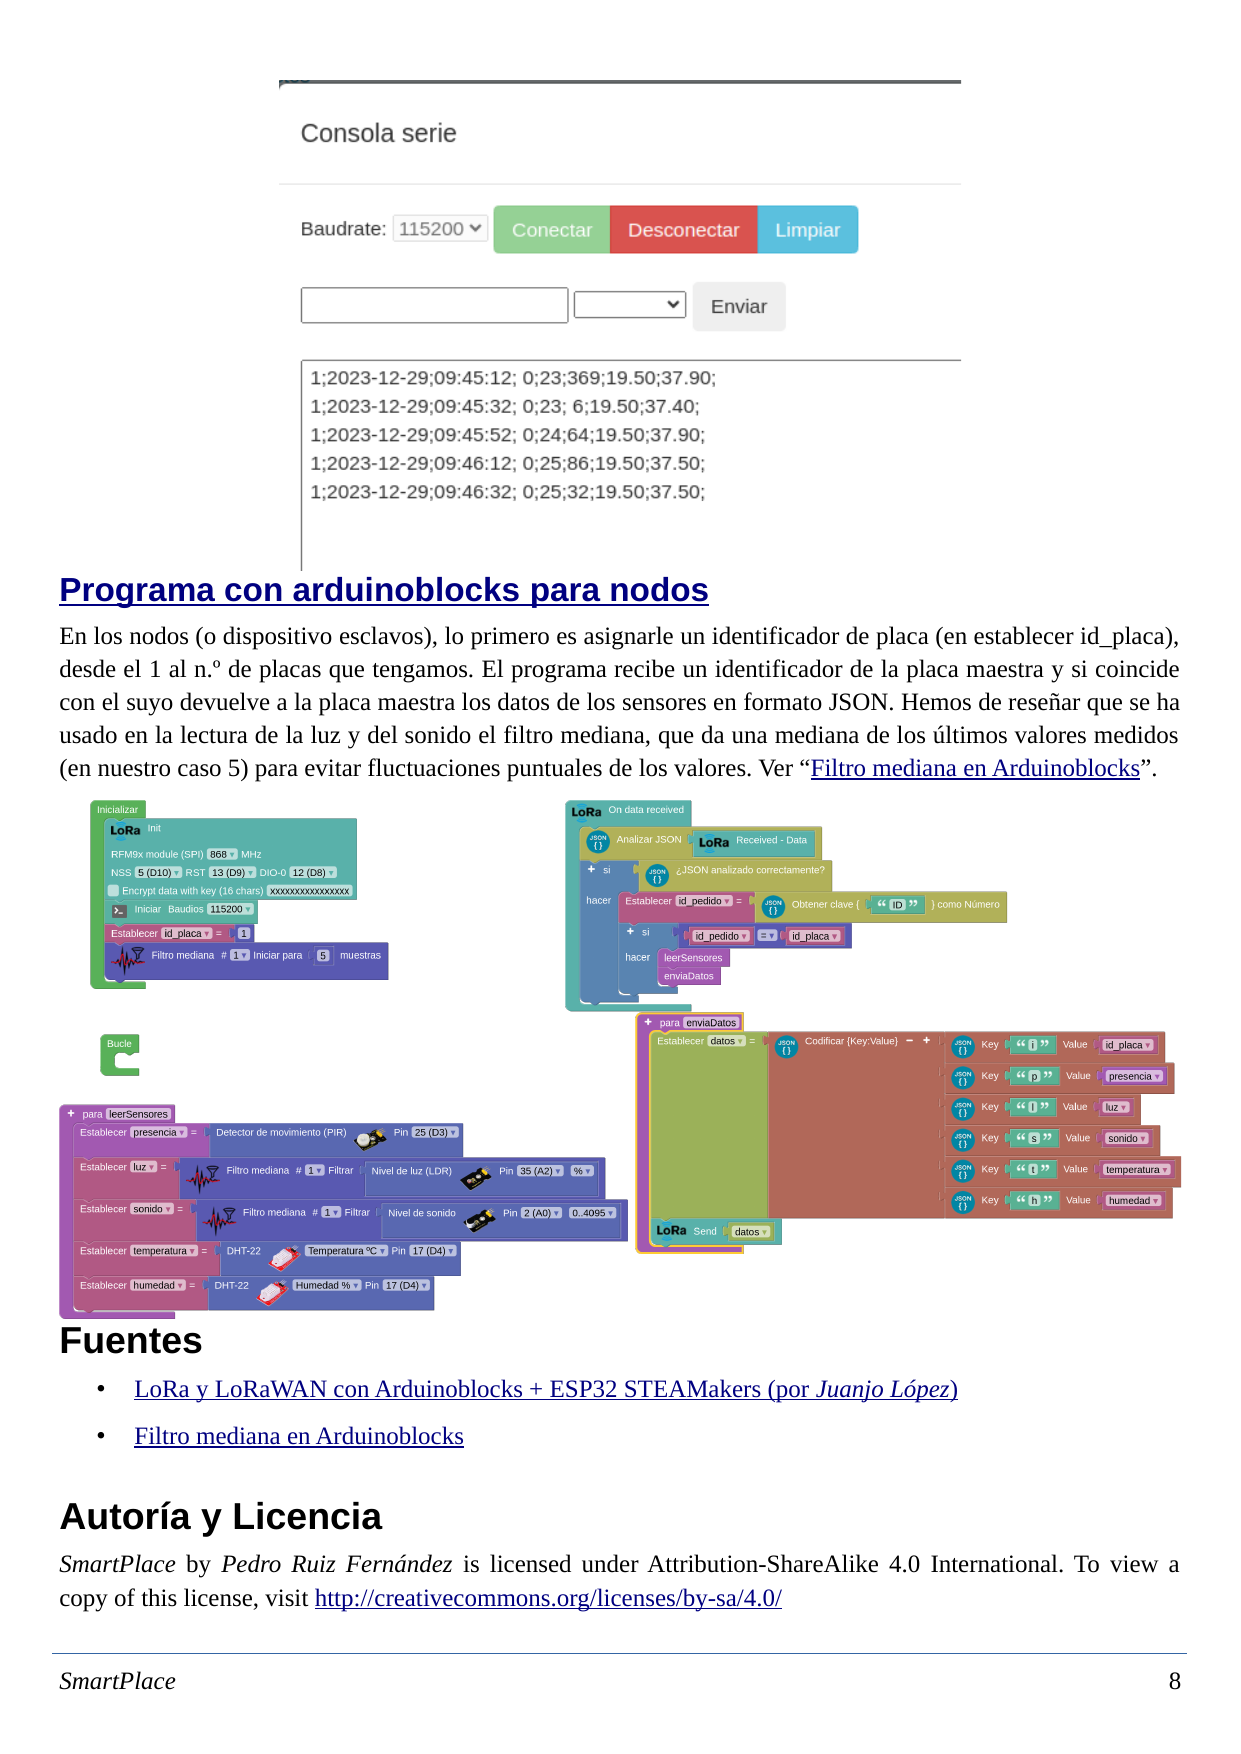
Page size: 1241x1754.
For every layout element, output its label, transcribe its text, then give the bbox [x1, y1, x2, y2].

text SmartPlace by Pedro Ruiz Fernández is licensed under Attribution-ShareAlike 4.0 International. To view a copy of this license, visit http://creativecommons.org/licenses/by-sa/4.0/ [59, 1549, 1181, 1611]
list LoRa y LoRaWAN con Arduinoblocks + ESP32 STEAMakers (por Juanjo López) [97, 1374, 1181, 1402]
picture [59, 800, 1182, 1319]
subtitle Programa con arduinoblocks para nodos [59, 59, 1181, 609]
picture [279, 80, 962, 571]
subtitle Fuentes [59, 1319, 1181, 1361]
list Filtro mediana en Arduinoblocks [97, 1421, 1181, 1450]
text En los nodos (o dispositivo esclavos), lo primero es asignarle un identificador de placa (en establecer id_placa), desde el 1 al n.º de placas que tengamos. El programa recibe un identificador de la placa maestra y si coincide con el suyo devuelve a la placa maestra los datos de los sensores en formato JSON. Hemos de reseñar que se ha usado en la lectura de la luz y del sonido el filtro mediana, que da una mediana de los últimos valores medidos (en nuestro caso 5) para evitar fluctuaciones puntuales de los valores. Ver “Filtro mediana en Arduinoblocks”. [59, 621, 1181, 782]
subtitle Autoría y Licencia [59, 1494, 1181, 1537]
